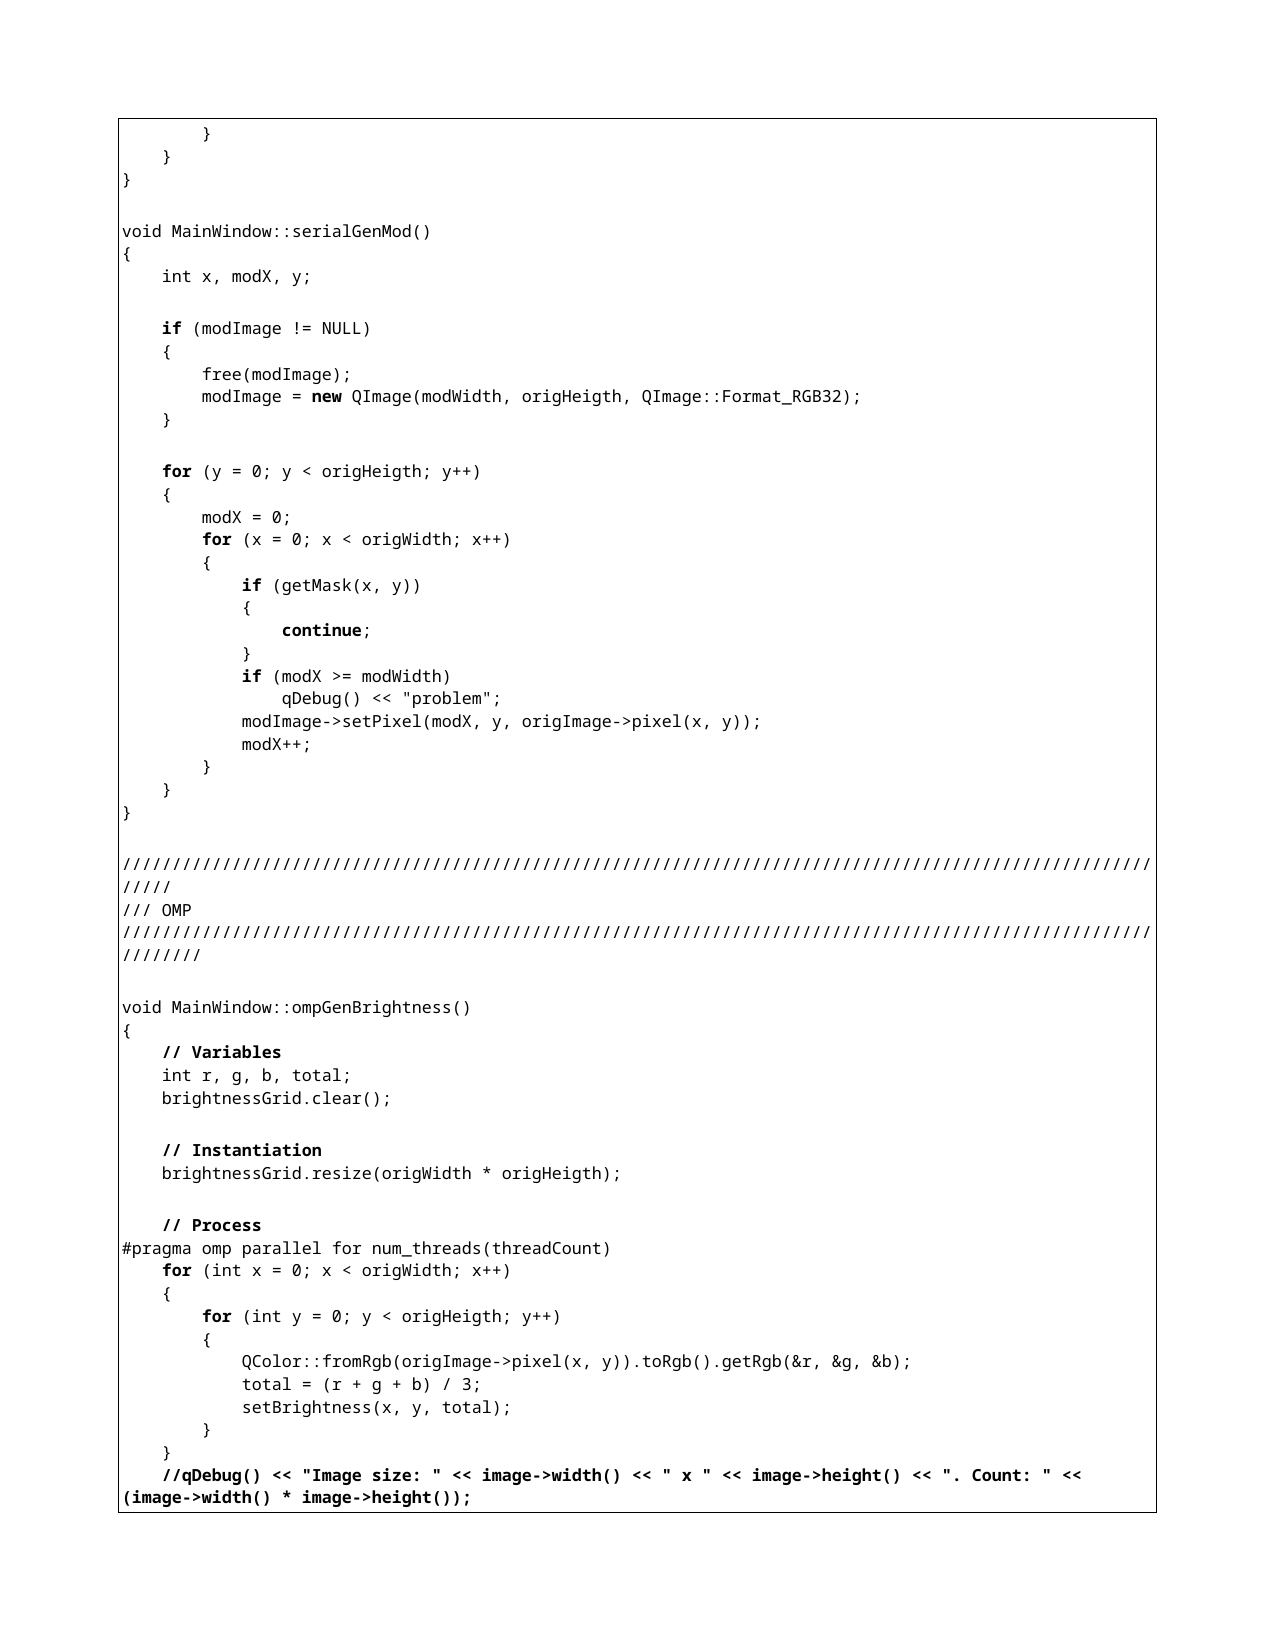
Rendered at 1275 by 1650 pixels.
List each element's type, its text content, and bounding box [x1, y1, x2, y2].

text } [119, 1414, 1156, 1437]
text } [119, 752, 1156, 774]
text { [119, 479, 1156, 502]
text // Instantiation [119, 1135, 1156, 1158]
text total = (r + g + b) / 3; [119, 1369, 1156, 1392]
text modX = 0; [119, 502, 1156, 524]
text continue; [119, 615, 1156, 638]
text /////////////////////////////////////////////////////////////////////////////////////////////////////////////// [119, 917, 1156, 966]
text for (y = 0; y < origHeigth; y++) [119, 456, 1156, 479]
text { [119, 1015, 1156, 1038]
text if (modImage != NULL) [119, 313, 1156, 336]
text } [119, 141, 1156, 163]
text free(modImage); [119, 359, 1156, 381]
text } [119, 404, 1156, 430]
text { [119, 547, 1156, 570]
text } [119, 638, 1156, 661]
text brightnessGrid.clear(); [119, 1083, 1156, 1109]
text modImage->setPixel(modX, y, origImage->pixel(x, y)); [119, 706, 1156, 729]
text for (int x = 0; x < origWidth; x++) [119, 1256, 1156, 1278]
text brightnessGrid.resize(origWidth * origHeigth); [119, 1158, 1156, 1184]
text modX++; [119, 729, 1156, 752]
text for (x = 0; x < origWidth; x++) [119, 524, 1156, 547]
text QColor::fromRgb(origImage->pixel(x, y)).toRgb().getRgb(&r, &g, &b); [119, 1346, 1156, 1369]
text { [119, 1324, 1156, 1346]
text //qDebug() << "Image size: " << image->width() << " x " << image->height() << ". Count: " << (image->width() * image->height()); [119, 1460, 1156, 1512]
text int x, modX, y; [119, 261, 1156, 287]
text } [119, 119, 1156, 141]
text if (getMask(x, y)) [119, 570, 1156, 593]
text for (int y = 0; y < origHeigth; y++) [119, 1301, 1156, 1324]
text if (modX >= modWidth) [119, 661, 1156, 683]
text { [119, 593, 1156, 615]
text modImage = new QImage(modWidth, origHeigth, QImage::Format_RGB32); [119, 381, 1156, 404]
text qDebug() << "problem"; [119, 683, 1156, 706]
text /// OMP [119, 894, 1156, 917]
text int r, g, b, total; [119, 1060, 1156, 1083]
text // Variables [119, 1038, 1156, 1060]
text { [119, 238, 1156, 261]
text void MainWindow::serialGenMod() [119, 216, 1156, 238]
text { [119, 1278, 1156, 1301]
text } [119, 774, 1156, 797]
text setBrightness(x, y, total); [119, 1392, 1156, 1414]
text #pragma omp parallel for num_threads(threadCount) [119, 1233, 1156, 1256]
text { [119, 336, 1156, 359]
text } [119, 1437, 1156, 1460]
text } [119, 797, 1156, 823]
text // Process [119, 1210, 1156, 1233]
text //////////////////////////////////////////////////////////////////////////////////////////////////////////// [119, 849, 1156, 894]
text } [119, 163, 1156, 190]
text void MainWindow::ompGenBrightness() [119, 992, 1156, 1015]
